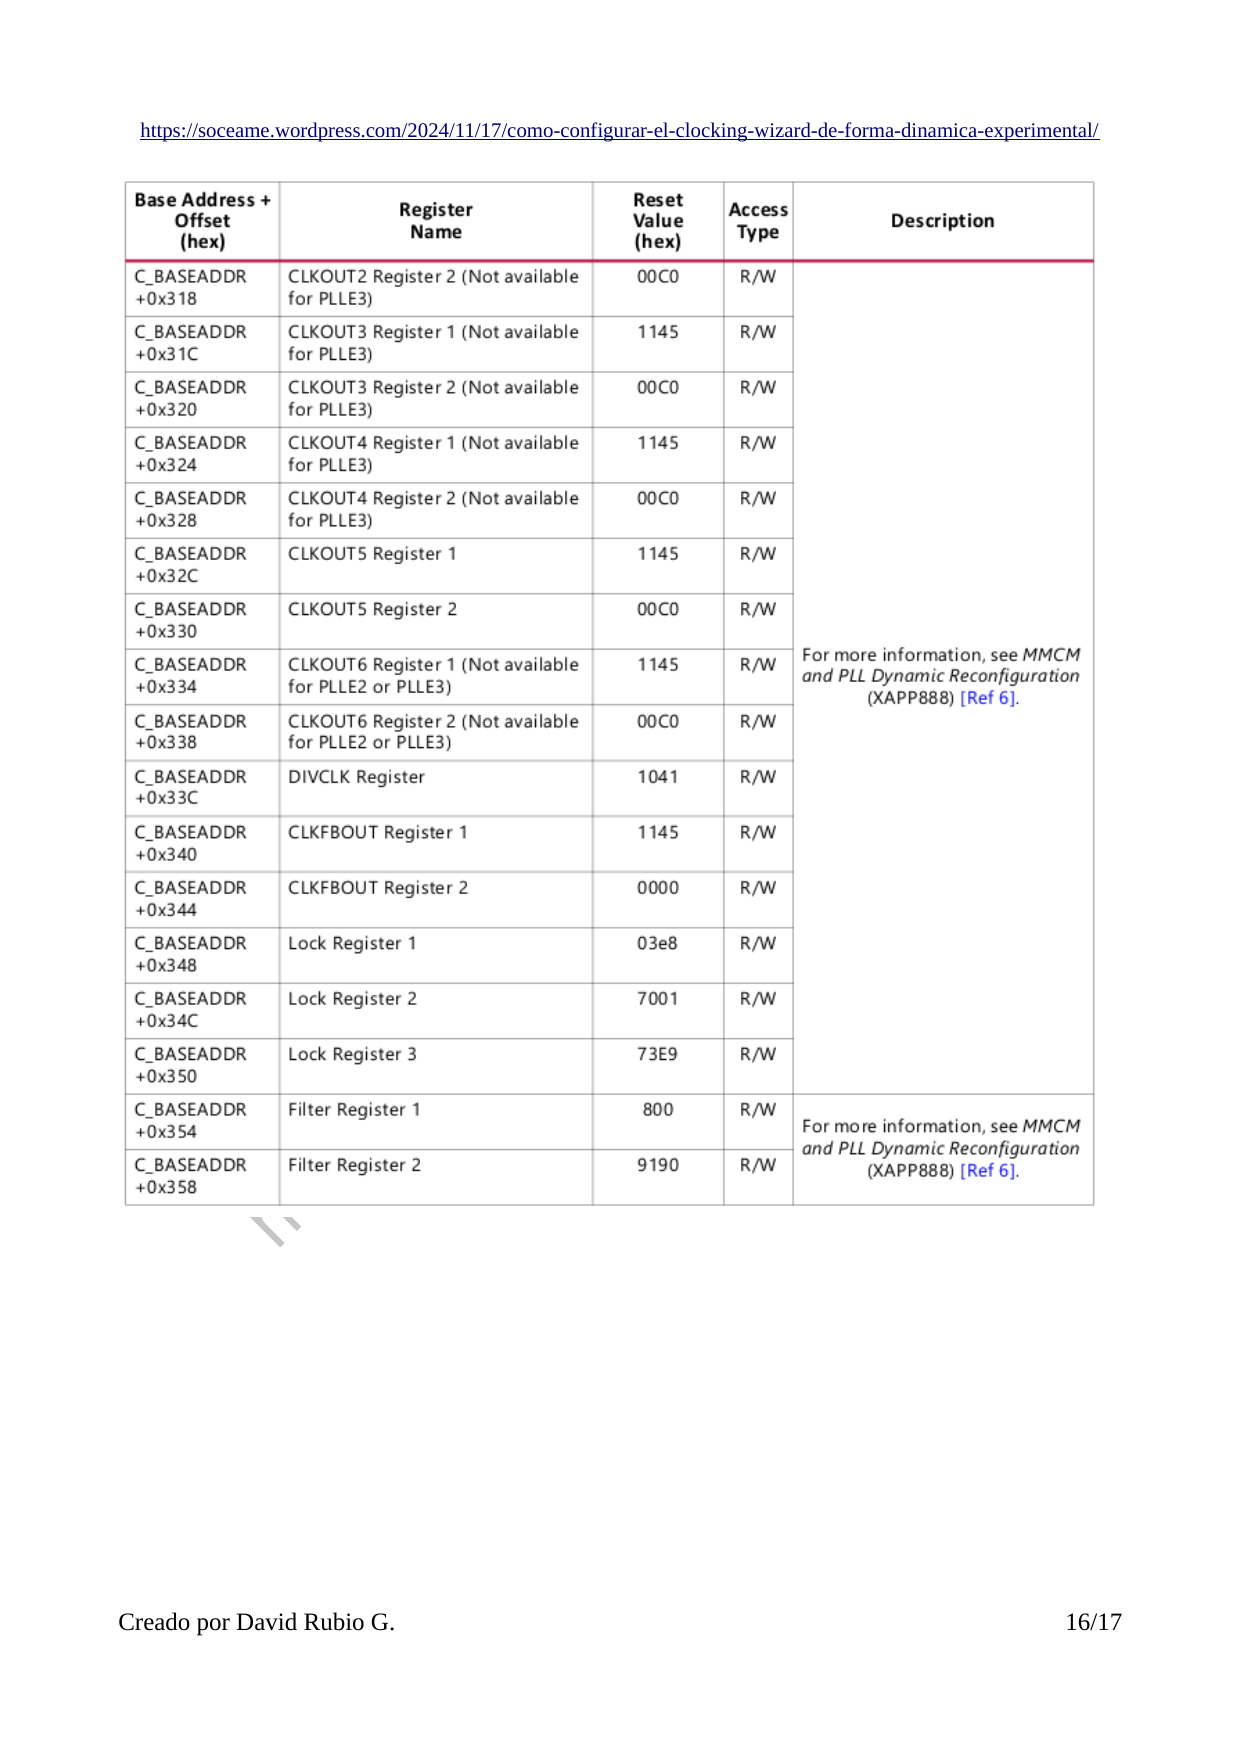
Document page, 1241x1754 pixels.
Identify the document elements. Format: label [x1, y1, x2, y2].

picture [118, 177, 1114, 1217]
